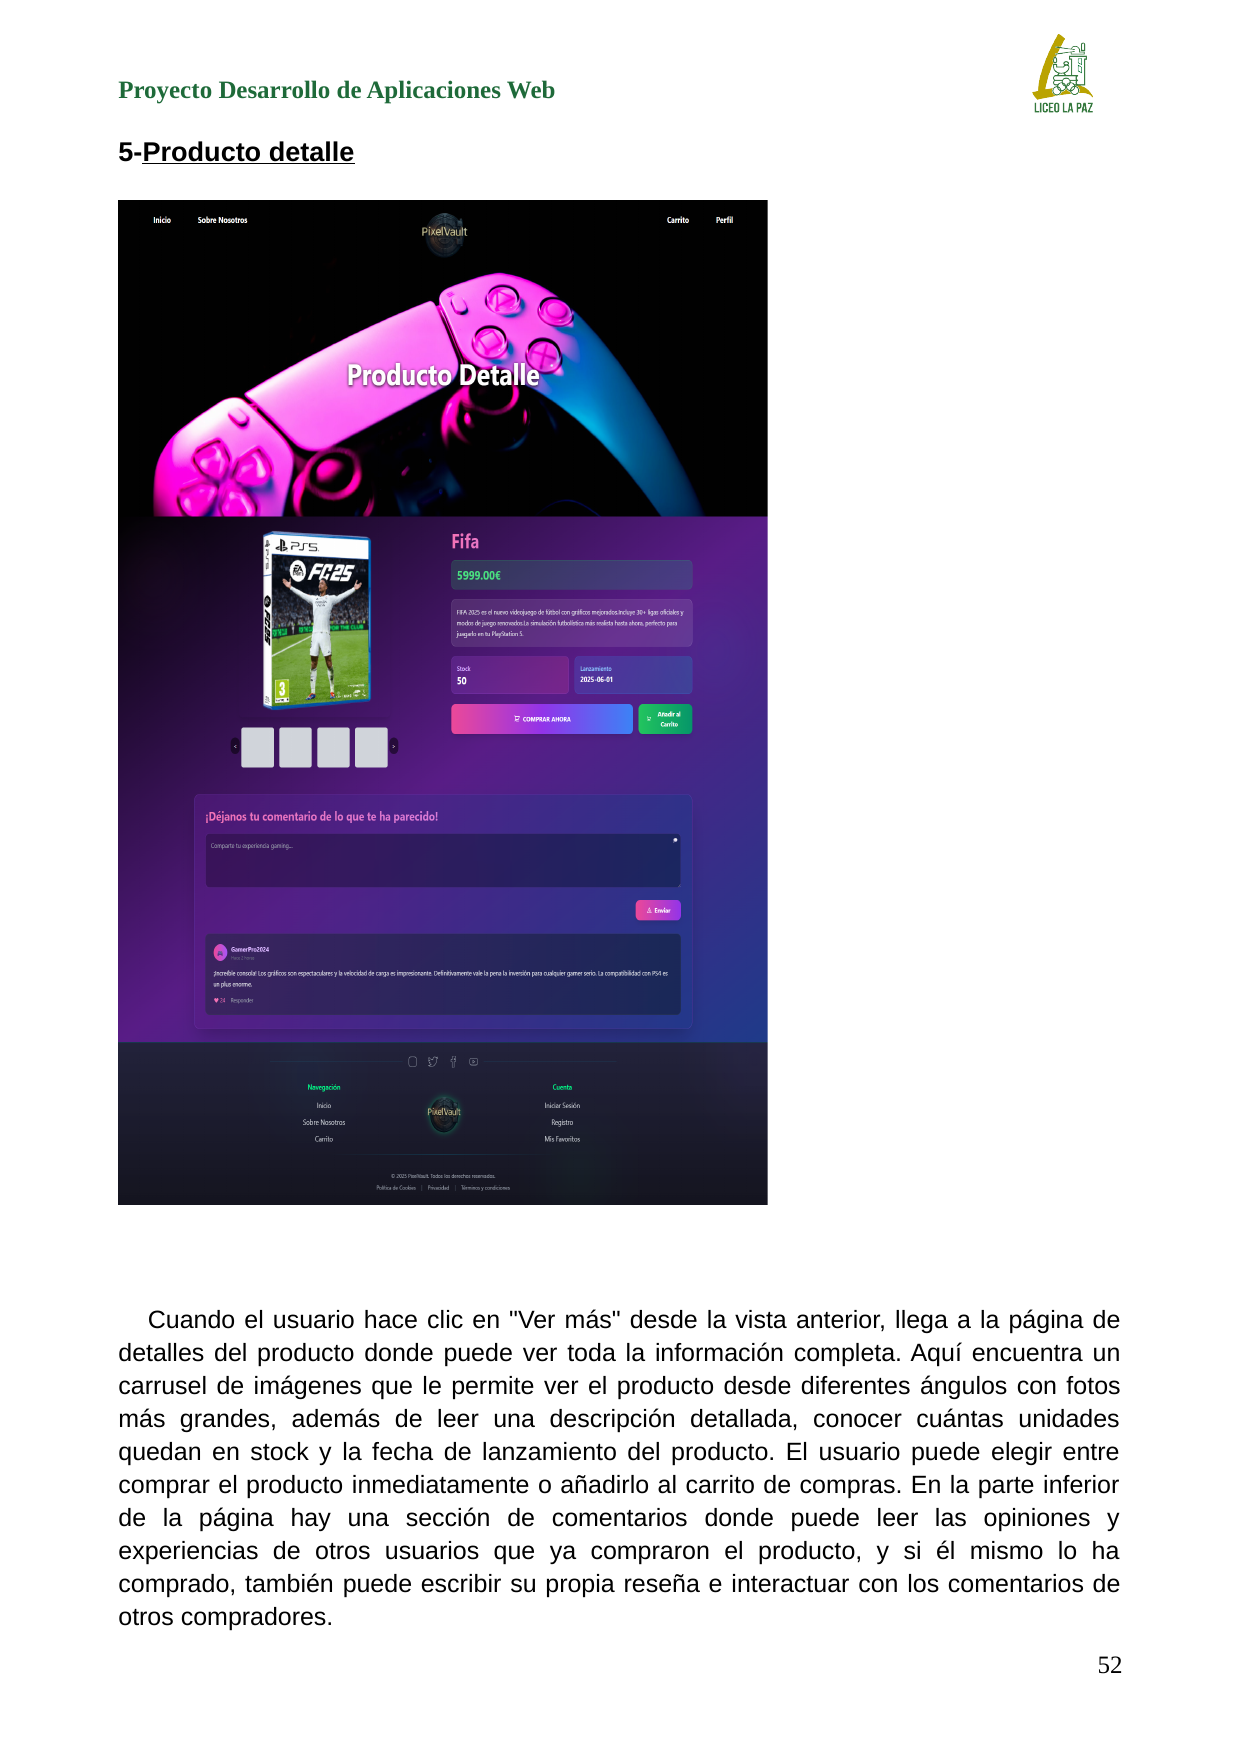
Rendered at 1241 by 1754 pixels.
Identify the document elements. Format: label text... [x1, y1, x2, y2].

picture [1025, 26, 1100, 121]
picture [118, 200, 768, 1205]
text Cuando el usuario hace clic en "Ver más" desde la vista anterior, llega a la página de detalles del producto donde puede ver toda la información completa. Aquí encuentra un carrusel de imágenes que le permite ver el producto desde diferentes ángulos con fotos más grandes, además de leer una descripción detallada, conocer cuántas unidades quedan en stock y la fecha de lanzamiento del producto. El usuario puede elegir entre comprar el producto inmediatamente o añadirlo al carrito de compras. En la parte inferior de la página hay una sección de comentarios donde puede leer las opiniones y experiencias de otros usuarios que ya compraron el producto, y si él mismo lo ha comprado, también puede escribir su propia reseña e interactuar con los comentarios de otros compradores. [118, 1305, 1122, 1631]
subtitle 5-Producto detalle [118, 136, 1122, 167]
